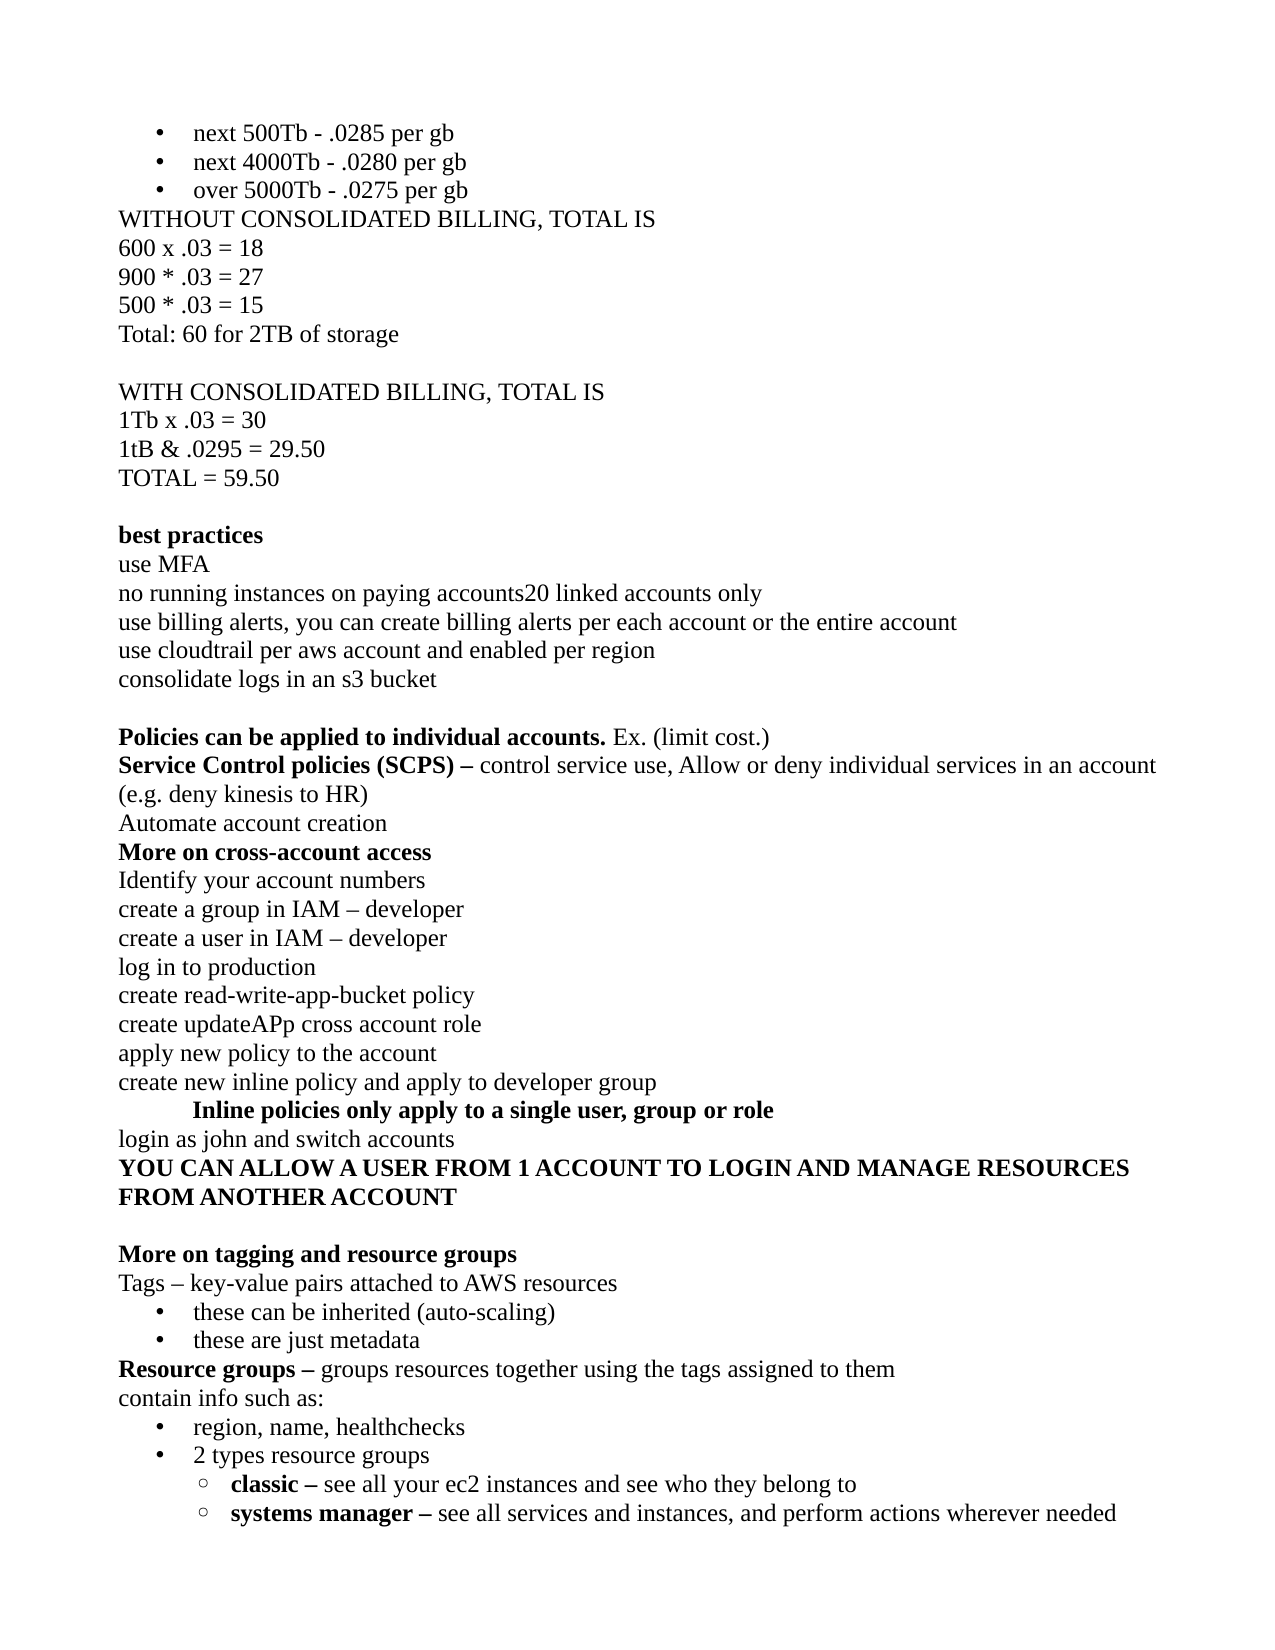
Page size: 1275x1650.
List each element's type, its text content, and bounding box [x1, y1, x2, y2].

text create updateAPp cross account role [118, 1009, 1157, 1038]
text use MFA [118, 549, 1157, 578]
text More on tagging and resource groups [118, 1239, 1157, 1268]
text create a group in IAM – developer [118, 894, 1157, 923]
text create a user in IAM – developer [118, 923, 1157, 952]
text Resource groups – groups resources together using the tags assigned to them [118, 1354, 1157, 1383]
text contain info such as: [118, 1383, 1157, 1412]
text Identify your account numbers [118, 866, 1157, 894]
text Policies can be applied to individual accounts. Ex. (limit cost.) [118, 722, 1157, 751]
text 1Tb x .03 = 30 [118, 406, 1157, 434]
text apply new policy to the account [118, 1038, 1157, 1067]
text 500 * .03 = 15 [118, 291, 1157, 319]
text WITH CONSOLIDATED BILLING, TOTAL IS [118, 377, 1157, 406]
text Service Control policies (SCPS) – control service use, Allow or deny individual services in an account (e.g. deny kinesis to HR) [118, 751, 1157, 808]
text Inline policies only apply to a single user, group or role [118, 1096, 1157, 1124]
list these are just metadata [156, 1326, 1157, 1354]
text 1tB & .0295 = 29.50 [118, 434, 1157, 463]
text More on cross-account access [118, 837, 1157, 866]
text Tags – key-value pairs attached to AWS resources [118, 1268, 1157, 1297]
text best practices [118, 521, 1157, 549]
text use cloudtrail per aws account and enabled per region [118, 636, 1157, 664]
text YOU CAN ALLOW A USER FROM 1 ACCOUNT TO LOGIN AND MANAGE RESOURCES FROM ANOTHER ACCOUNT [118, 1153, 1157, 1211]
text Total: 60 for 2TB of storage [118, 319, 1157, 348]
text create read-write-app-bucket policy [118, 981, 1157, 1009]
text 600 x .03 = 18 [118, 233, 1157, 262]
text TOTAL = 59.50 [118, 463, 1157, 492]
text no running instances on paying accounts20 linked accounts only [118, 578, 1157, 607]
text Automate account creation [118, 808, 1157, 837]
list systems manager – see all services and instances, and perform actions wherever needed [193, 1498, 1157, 1527]
text WITHOUT CONSOLIDATED BILLING, TOTAL IS [118, 204, 1157, 233]
text use billing alerts, you can create billing alerts per each account or the entire account [118, 607, 1157, 636]
list region, name, healthchecks [156, 1412, 1157, 1441]
text 900 * .03 = 27 [118, 262, 1157, 291]
list these can be inherited (auto-scaling) [156, 1297, 1157, 1326]
text consolidate logs in an s3 bucket [118, 664, 1157, 693]
list over 5000Tb - .0275 per gb [156, 176, 1157, 204]
list next 500Tb - .0285 per gb [156, 118, 1157, 147]
text log in to production [118, 952, 1157, 981]
list 2 types resource groups [156, 1441, 1157, 1469]
list classic – see all your ec2 instances and see who they belong to [193, 1469, 1157, 1498]
list next 4000Tb - .0280 per gb [156, 147, 1157, 176]
text login as john and switch accounts [118, 1124, 1157, 1153]
text create new inline policy and apply to developer group [118, 1067, 1157, 1096]
